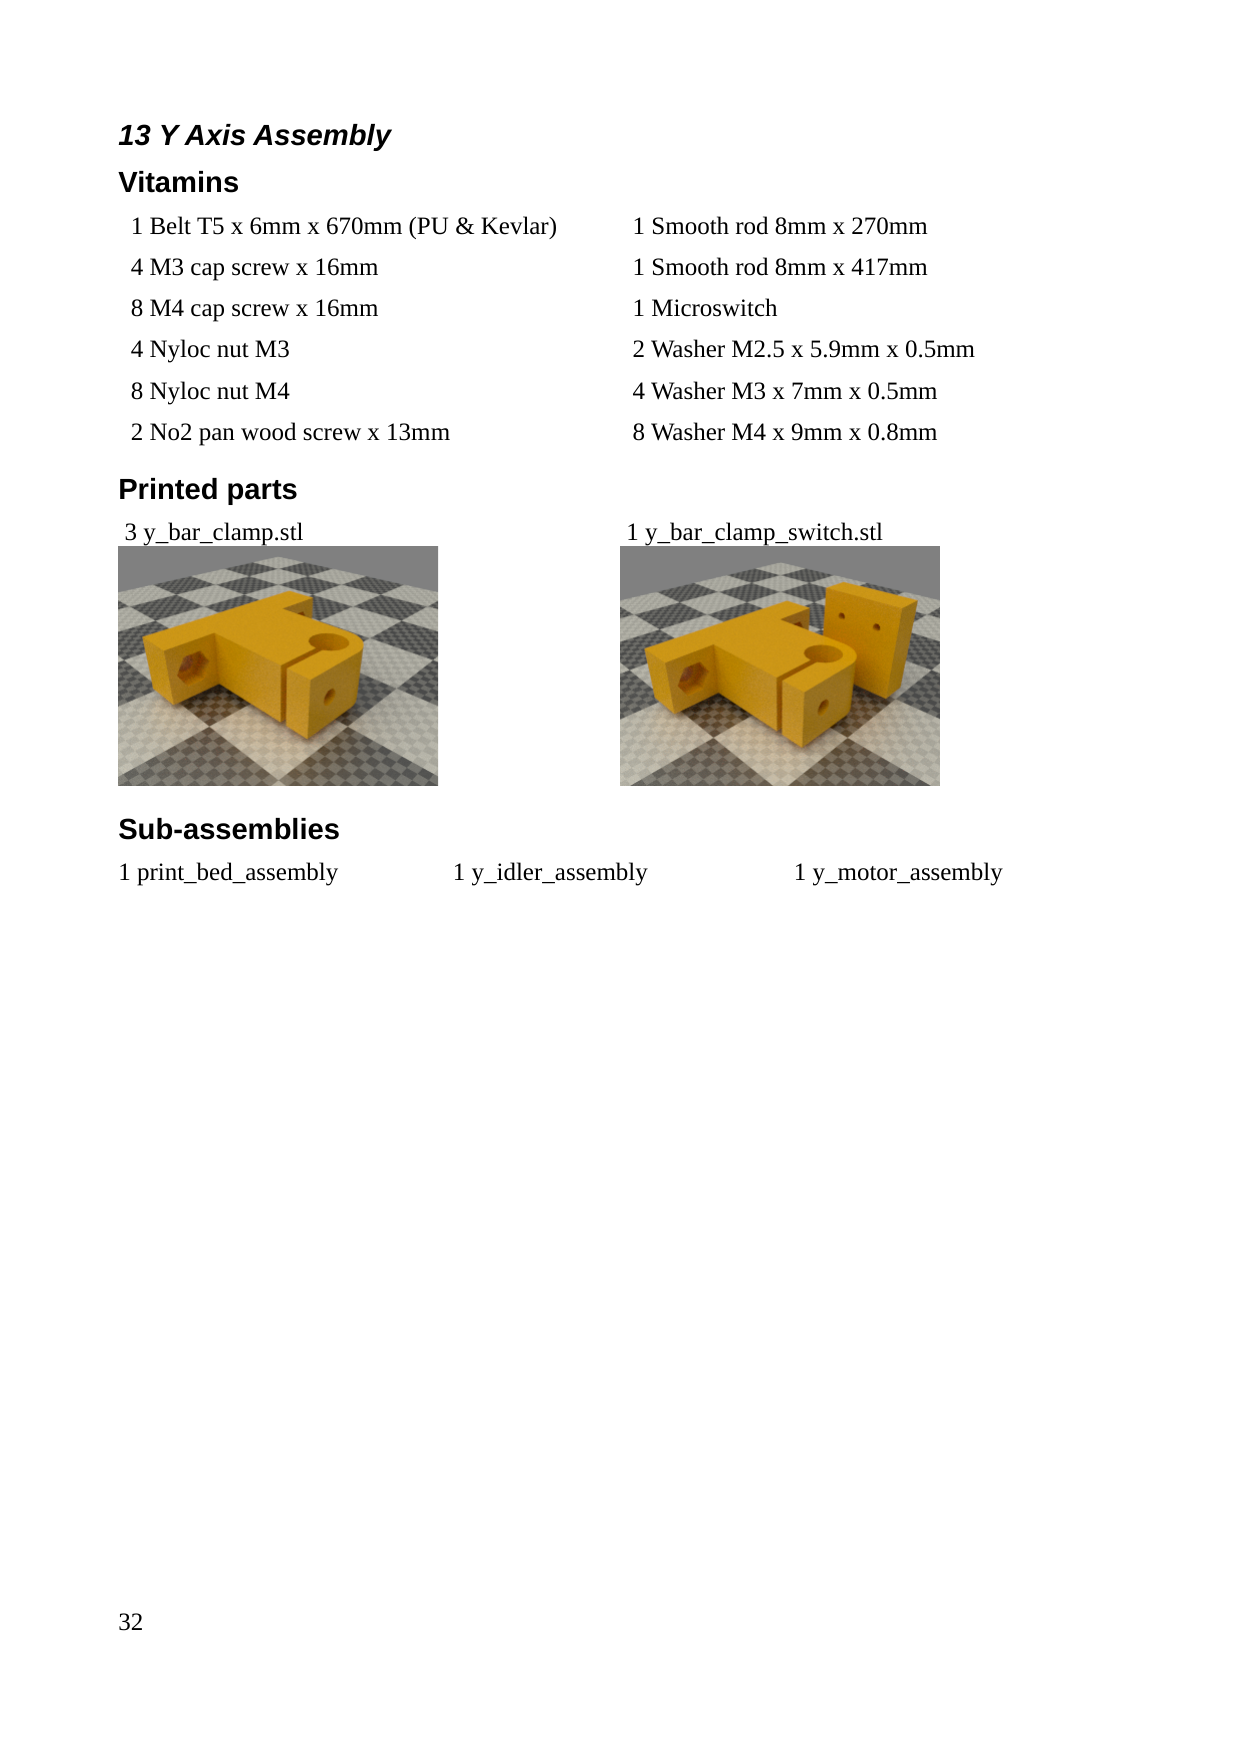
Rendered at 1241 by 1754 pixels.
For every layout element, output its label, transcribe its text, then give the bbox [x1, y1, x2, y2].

table_header 3 y_bar_clamp.stl [118, 517, 620, 798]
table_header 1 y_idler_assembly [453, 858, 787, 1181]
picture [620, 546, 940, 786]
table_header 1 y_motor_assembly [788, 858, 1122, 1181]
subtitle Printed parts [118, 472, 1122, 505]
subtitle Y Axis Assembly [118, 118, 1122, 152]
table_header 1 y_bar_clamp_switch.stl [620, 517, 1122, 798]
picture [118, 546, 439, 786]
table_header 1 Belt T5 x 6mm x 670mm (PU & Kevlar) 4 M3 cap screw x 16mm 8 M4 cap screw x 16mm 4 Nyloc nut M3 8 Nyloc nut M4 2 No2 pan wood screw x 13mm [118, 211, 620, 458]
subtitle Vitamins [118, 165, 1122, 199]
table_header 1 Smooth rod 8mm x 270mm 1 Smooth rod 8mm x 417mm 1 Microswitch 2 Washer M2.5 x 5.9mm x 0.5mm 4 Washer M3 x 7mm x 0.5mm 8 Washer M4 x 9mm x 0.8mm [620, 211, 1122, 458]
table_header 1 print_bed_assembly [118, 858, 453, 1181]
subtitle Sub-assemblies [118, 812, 1122, 846]
